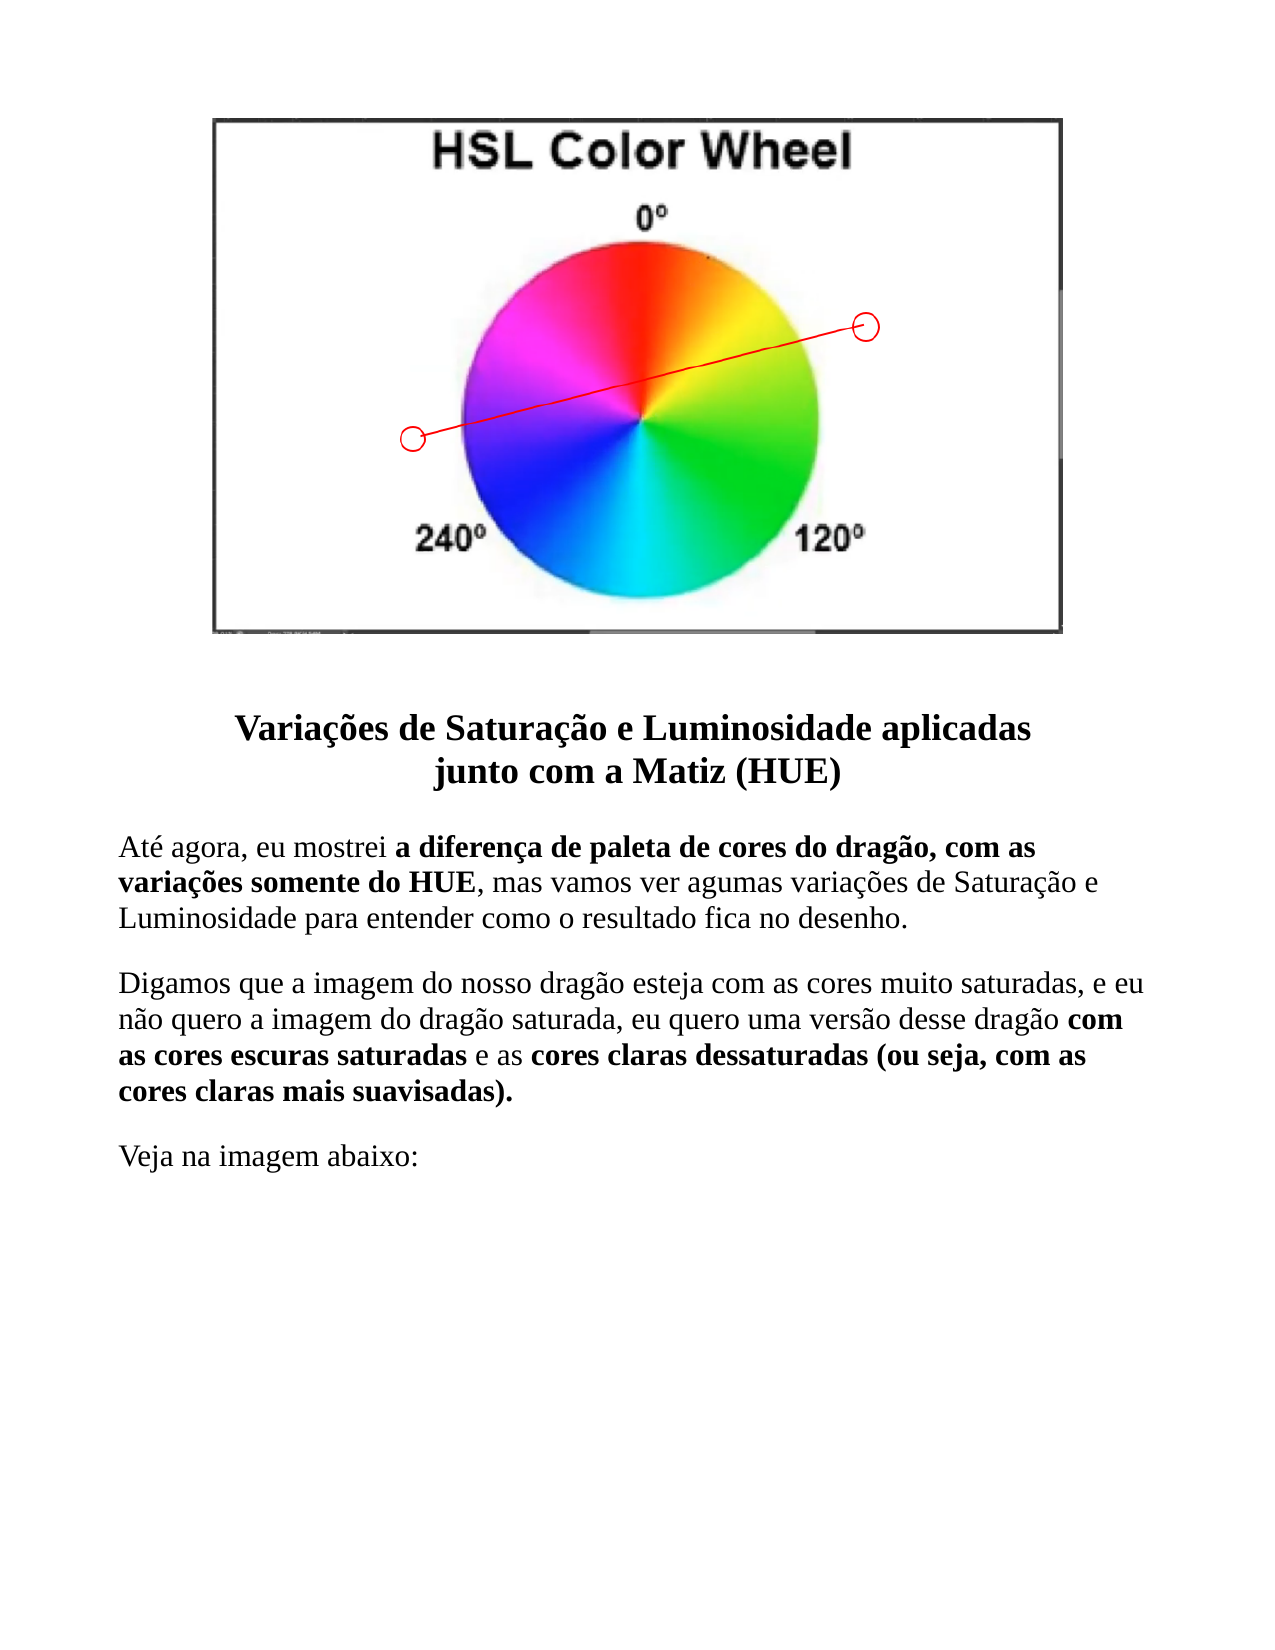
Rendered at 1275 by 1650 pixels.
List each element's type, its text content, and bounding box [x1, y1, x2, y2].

picture [212, 118, 1063, 634]
text Veja na imagem abaixo: [118, 1137, 1157, 1173]
text Digamos que a imagem do nosso dragão esteja com as cores muito saturadas, e eu não quero a imagem do dragão saturada, eu quero uma versão desse dragão com as cores escuras saturadas e as cores claras dessaturadas (ou seja, com as cores claras mais suavisadas). [118, 964, 1157, 1108]
text Variações de Saturação e Luminosidade aplicadas [118, 706, 1157, 749]
text Até agora, eu mostrei a diferença de paleta de cores do dragão, com as variações somente do HUE, mas vamos ver agumas variações de Saturação e Luminosidade para entender como o resultado fica no desenho. [118, 828, 1157, 936]
text junto com a Matiz (HUE) [118, 749, 1157, 792]
